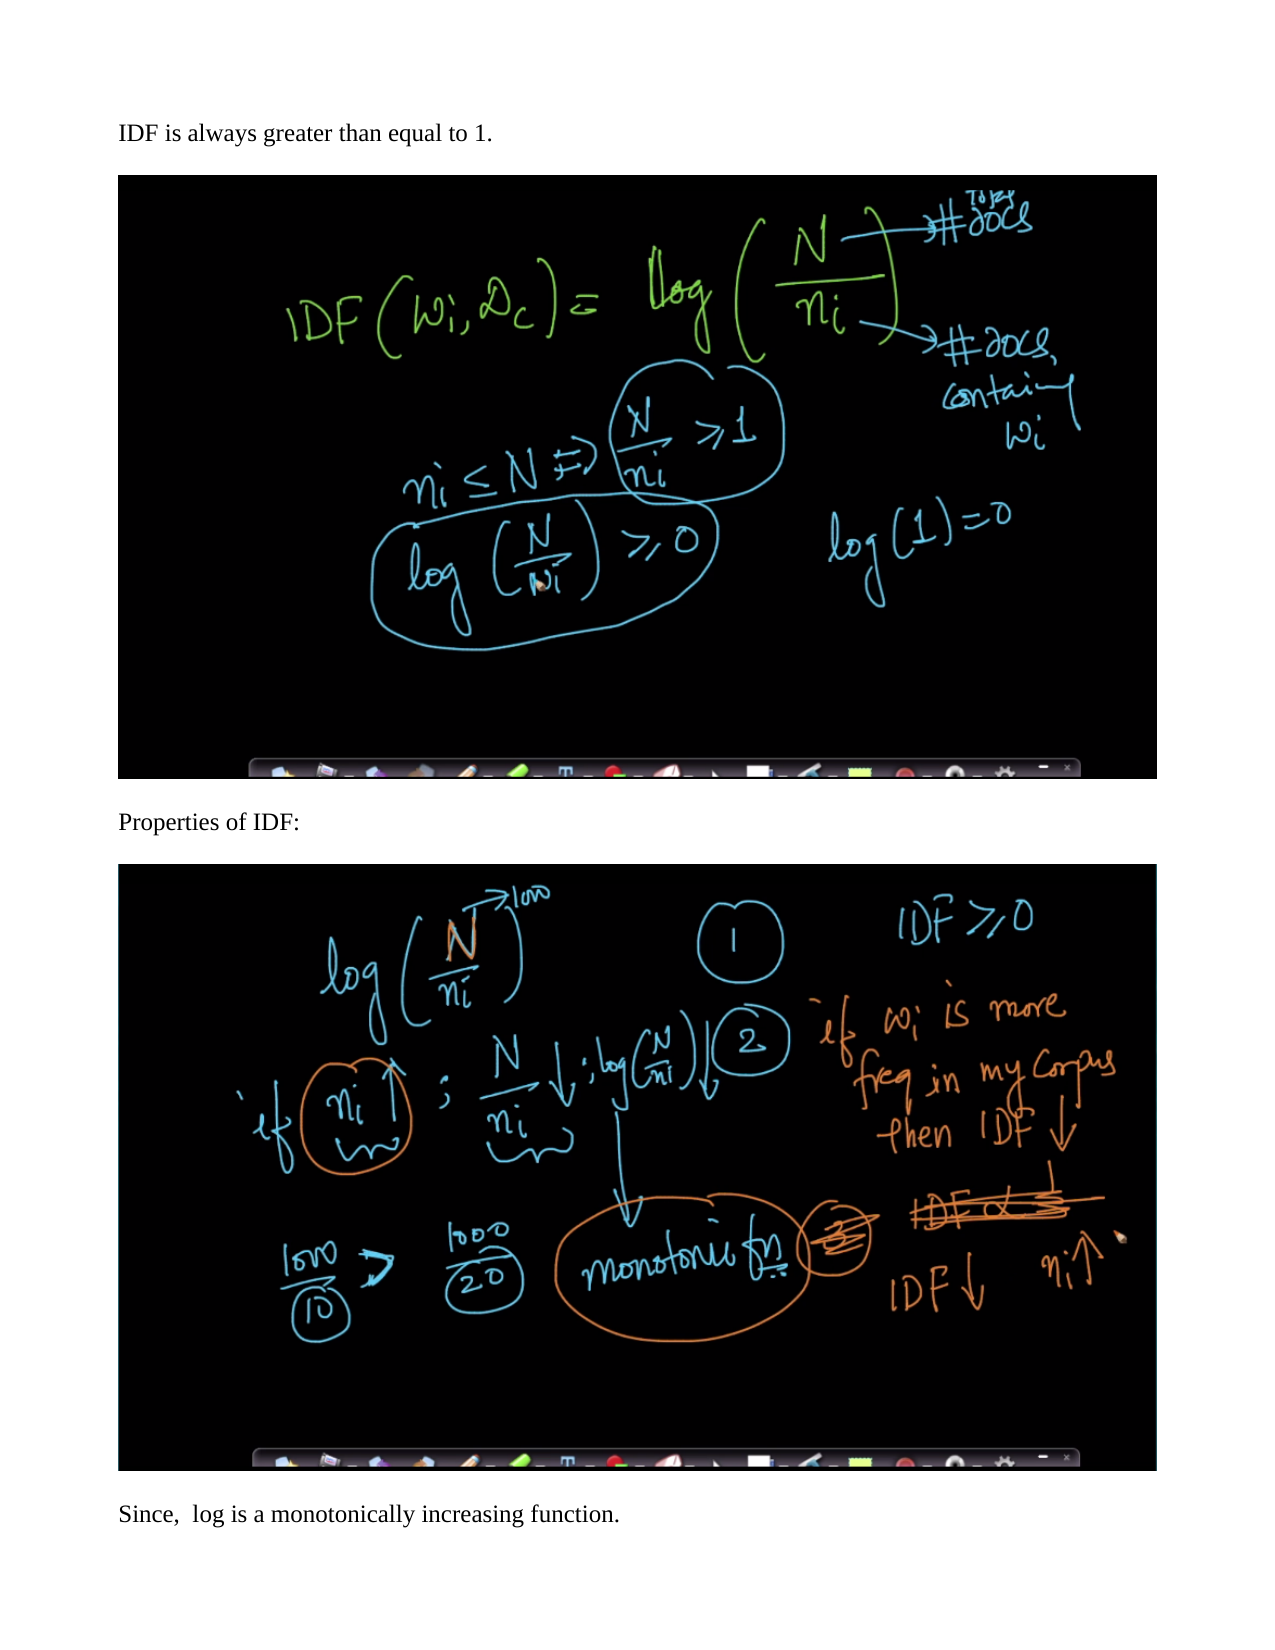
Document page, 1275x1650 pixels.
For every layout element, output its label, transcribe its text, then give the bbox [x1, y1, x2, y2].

picture [118, 864, 1157, 1471]
text Since, log is a monotonically increasing function. [118, 1499, 1157, 1528]
text IDF is always greater than equal to 1. [118, 118, 1157, 147]
text Properties of IDF: [118, 807, 1157, 836]
picture [118, 175, 1157, 779]
